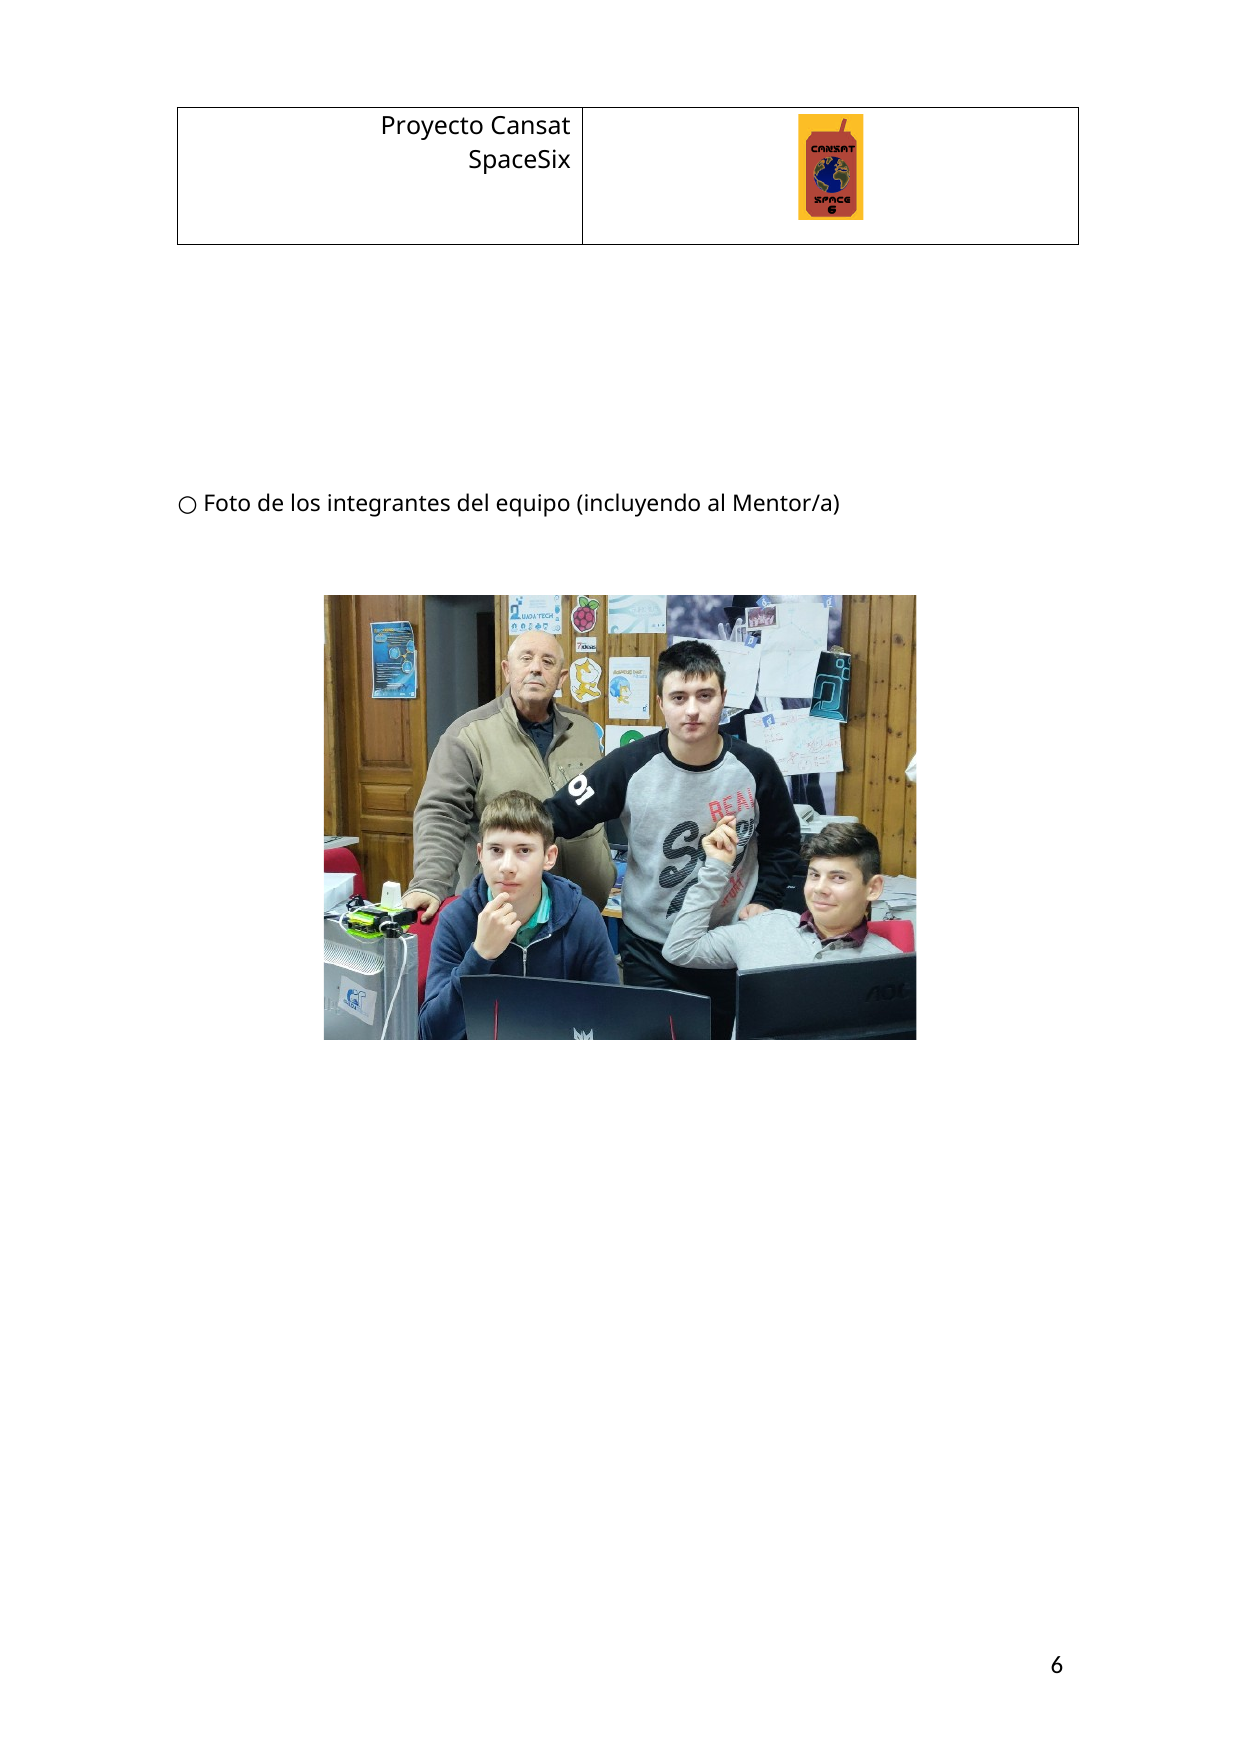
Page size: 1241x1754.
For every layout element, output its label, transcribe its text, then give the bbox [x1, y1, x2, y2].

text ○ Foto de los integrantes del equipo (incluyendo al Mentor/a) [177, 473, 1063, 518]
picture [798, 114, 864, 220]
text Cada uno de nosotros es el encargado de un área concreta del proyecto, pero siempre que podemos nos ayudamos los unos a los otr [177, 595, 1063, 1129]
picture [323, 595, 917, 1040]
